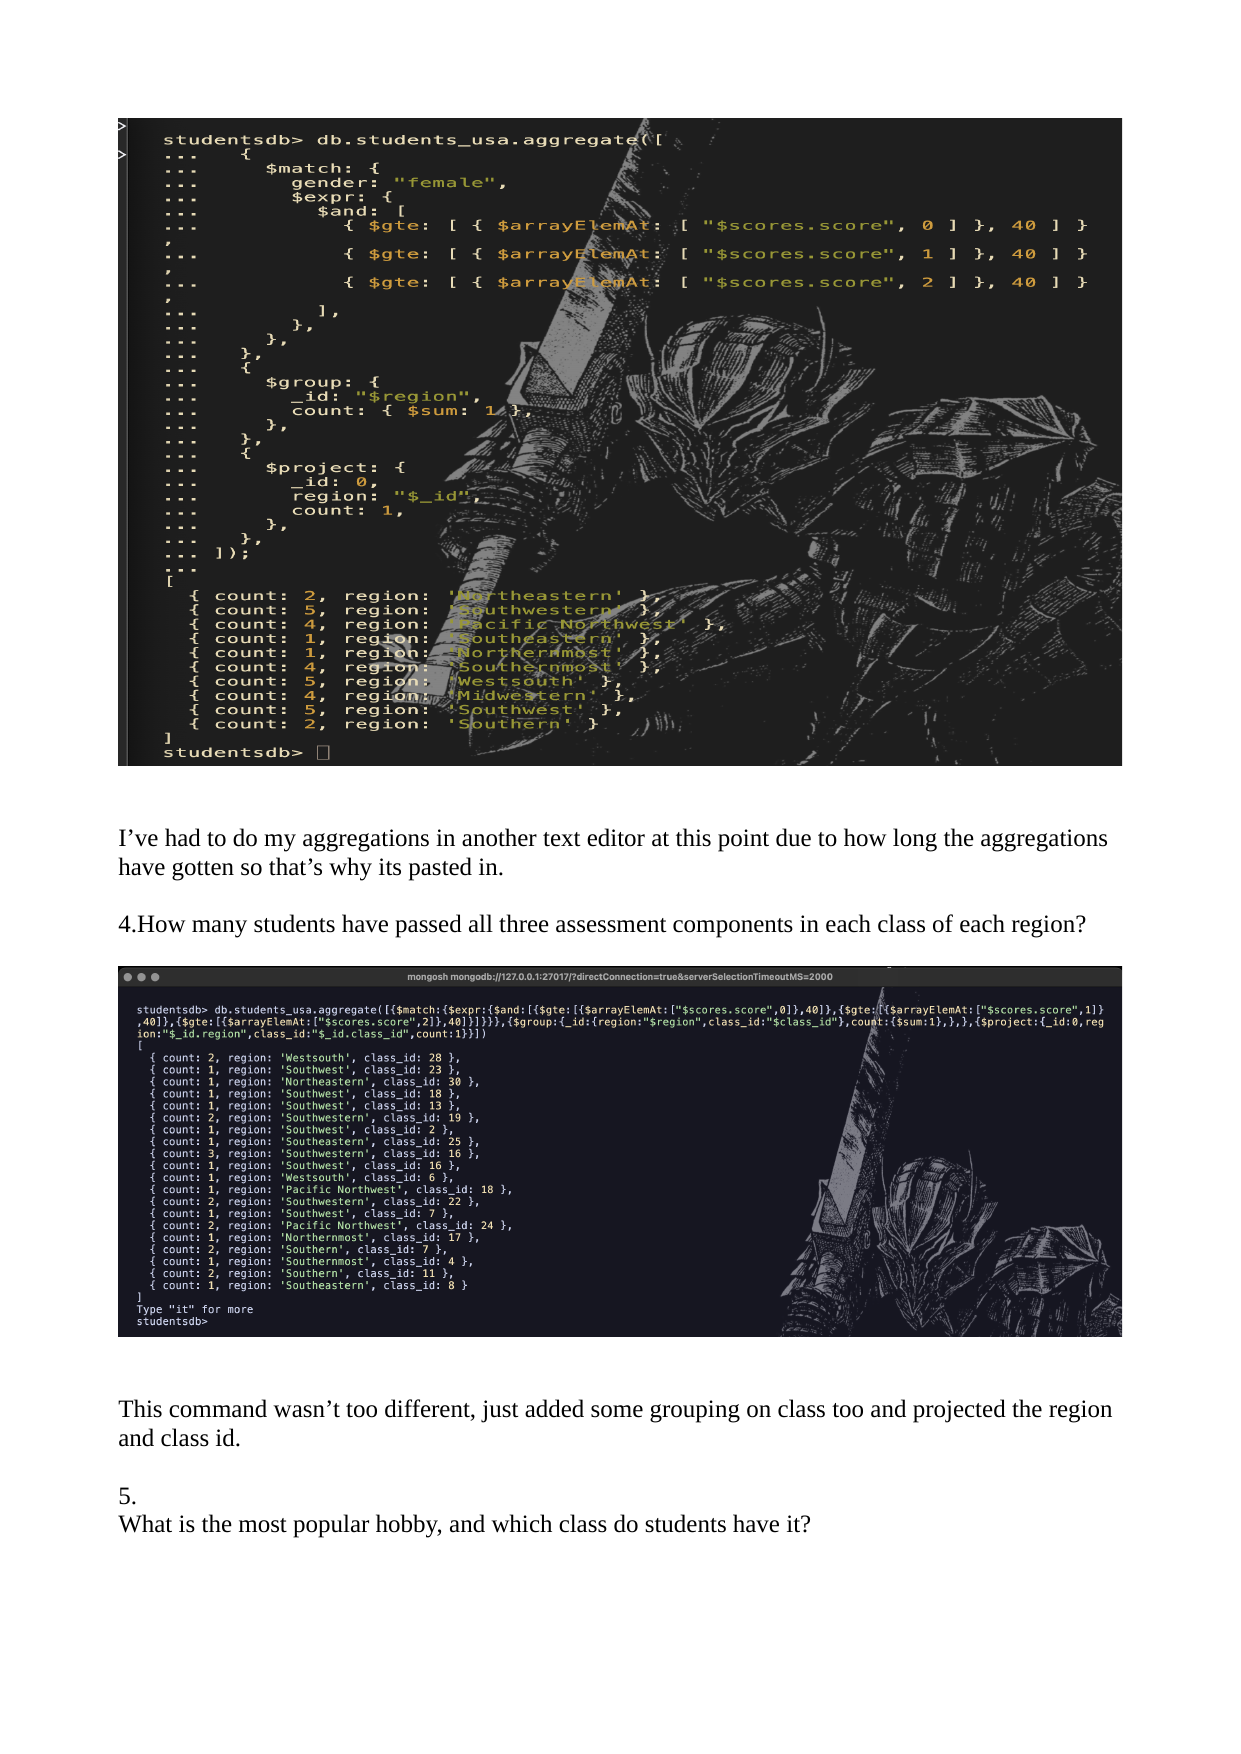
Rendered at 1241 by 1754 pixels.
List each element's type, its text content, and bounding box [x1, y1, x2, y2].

picture [118, 966, 1123, 1337]
text This command wasn’t too different, just added some grouping on class too and projected the region and class id. [118, 1394, 1122, 1452]
text What is the most popular hobby, and which class do students have it? [118, 1509, 1122, 1538]
text 5. [118, 1481, 1122, 1509]
text I’ve had to do my aggregations in another text editor at this point due to how long the aggregations have gotten so that’s why its pasted in. [118, 823, 1122, 881]
text 4.How many students have passed all three assessment components in each class of each region? [118, 909, 1122, 938]
picture [118, 118, 1123, 766]
